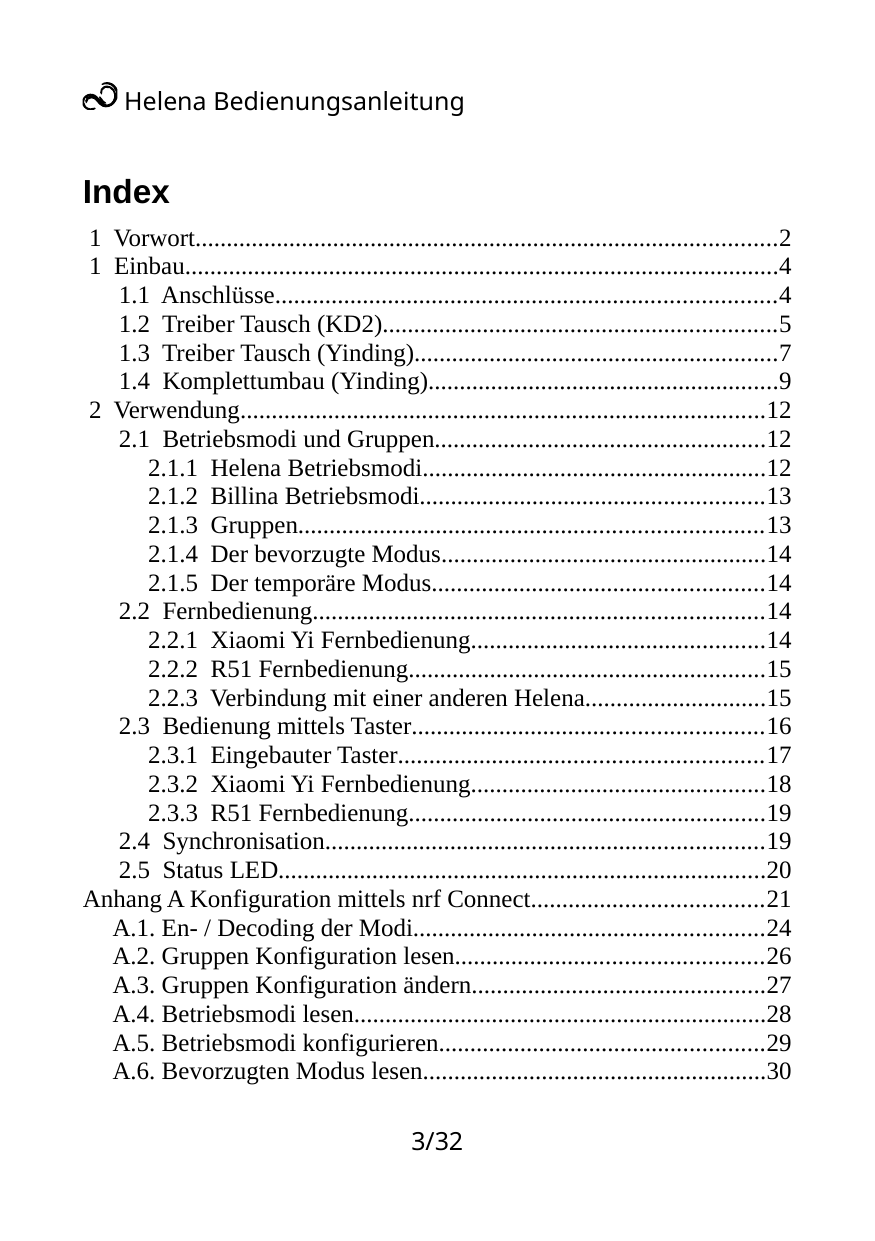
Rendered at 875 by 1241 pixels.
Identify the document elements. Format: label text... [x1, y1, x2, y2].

text 2.2.2 R51 Fernbedienung 15 [142, 654, 791, 683]
text 2.1 Betriebsmodi und Gruppen 12 [112, 424, 791, 453]
text A.4. Betriebsmodi lesen 28 [112, 999, 791, 1028]
text 1 Vorwort 2 [83, 223, 791, 251]
text 2.1.1 Helena Betriebsmodi 12 [142, 453, 791, 481]
text 1 Einbau 4 [83, 251, 791, 280]
text 1.1 Anschlüsse 4 [112, 280, 791, 309]
text 1.4 Komplettumbau (Yinding) 9 [112, 366, 791, 395]
text 2.4 Synchronisation 19 [112, 826, 791, 855]
text 2.1.5 Der temporäre Modus 14 [142, 568, 791, 596]
text 2.2 Fernbedienung 14 [112, 596, 791, 625]
text A.2. Gruppen Konfiguration lesen 26 [112, 941, 791, 970]
text 2.1.2 Billina Betriebsmodi 13 [142, 481, 791, 510]
text 2.3.1 Eingebauter Taster 17 [142, 740, 791, 769]
text 2.3.2 Xiaomi Yi Fernbedienung 18 [142, 769, 791, 798]
subtitle Index [83, 172, 791, 210]
text 1.2 Treiber Tausch (KD2) 5 [112, 309, 791, 338]
text A.1. En- / Decoding der Modi 24 [112, 913, 791, 941]
text 2 Verwendung 12 [83, 395, 791, 424]
text A.5. Betriebsmodi konfigurieren 29 [112, 1028, 791, 1056]
text 2.3.3 R51 Fernbedienung 19 [142, 798, 791, 826]
text 2.1.3 Gruppen 13 [142, 510, 791, 539]
text A.3. Gruppen Konfiguration ändern 27 [112, 970, 791, 999]
text 2.3 Bedienung mittels Taster 16 [112, 711, 791, 740]
text 2.5 Status LED 20 [112, 855, 791, 884]
text 2.2.3 Verbindung mit einer anderen Helena 15 [142, 683, 791, 711]
text A.6. Bevorzugten Modus lesen 30 [112, 1056, 791, 1085]
text Anhang A Konfiguration mittels nrf Connect 21 [83, 884, 791, 913]
text 2.1.4 Der bevorzugte Modus 14 [142, 539, 791, 568]
text 2.2.1 Xiaomi Yi Fernbedienung 14 [142, 625, 791, 654]
text 1.3 Treiber Tausch (Yinding) 7 [112, 338, 791, 366]
